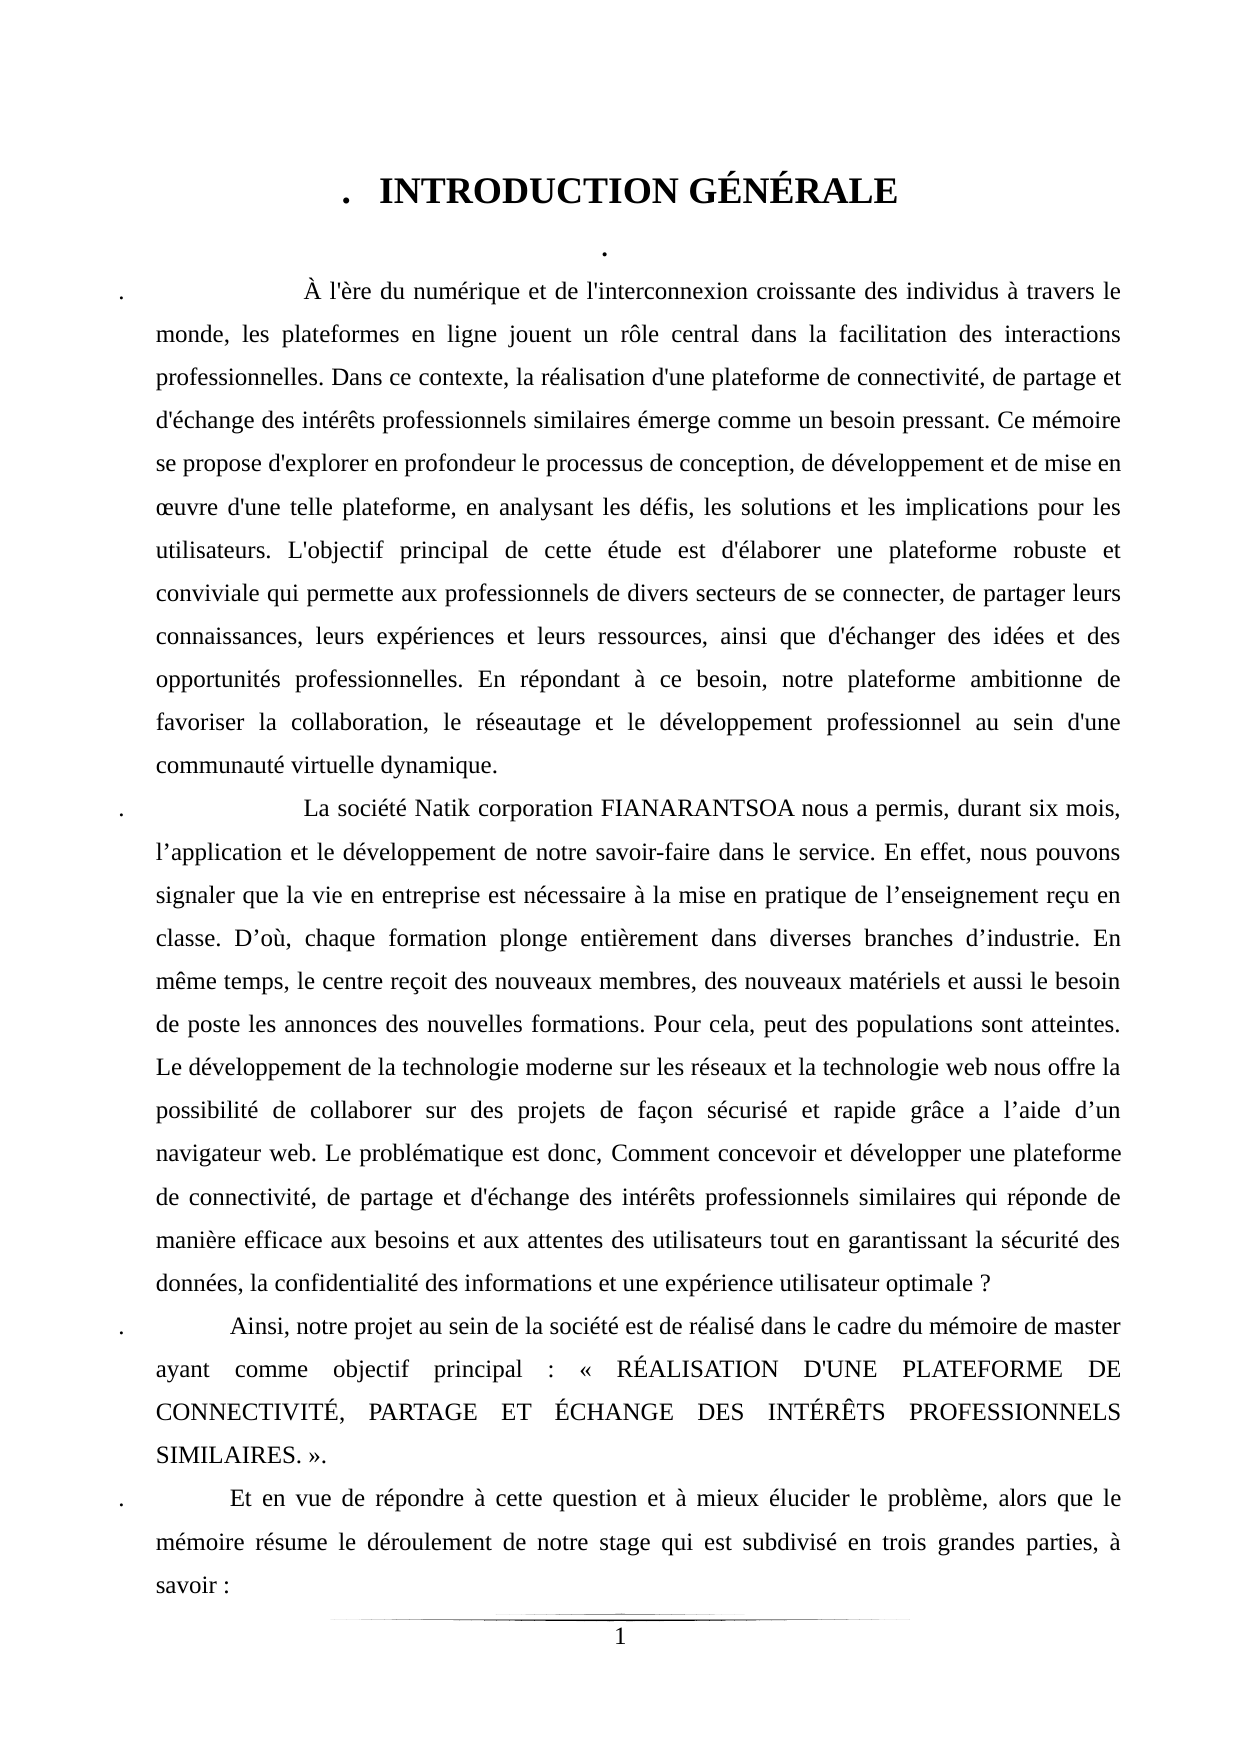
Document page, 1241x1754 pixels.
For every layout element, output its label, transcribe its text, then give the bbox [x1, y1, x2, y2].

subtitle Et en vue de répondre à cette question et à mieux élucider le problème, alors que le mémoire résume le déroulement de notre stage qui est subdivisé en trois grandes parties, à savoir : [118, 1483, 1122, 1598]
subtitle INTRODUCTION GÉNÉRALE [118, 168, 1122, 211]
subtitle La société Natik corporation FIANARANTSOA nous a permis, durant six mois, l’application et le développement de notre savoir-faire dans le service. En effet, nous pouvons signaler que la vie en entreprise est nécessaire à la mise en pratique de l’enseignement reçu en classe. D’où, chaque formation plonge entièrement dans diverses branches d’industrie. En même temps, le centre reçoit des nouveaux membres, des nouveaux matériels et aussi le besoin de poste les annonces des nouvelles formations. Pour cela, peut des populations sont atteintes. Le développement de la technologie moderne sur les réseaux et la technologie web nous offre la possibilité de collaborer sur des projets de façon sécurisé et rapide grâce a l’aide d’un navigateur web. Le problématique est donc, Comment concevoir et développer une plateforme de connectivité, de partage et d'échange des intérêts professionnels similaires qui réponde de manière efficace aux besoins et aux attentes des utilisateurs tout en garantissant la sécurité des données, la confidentialité des informations et une expérience utilisateur optimale ? [118, 793, 1122, 1297]
picture [171, 1613, 1069, 1622]
subtitle À l'ère du numérique et de l'interconnexion croissante des individus à travers le monde, les plateformes en ligne jouent un rôle central dans la facilitation des interactions professionnelles. Dans ce contexte, la réalisation d'une plateforme de connectivité, de partage et d'échange des intérêts professionnels similaires émerge comme un besoin pressant. Ce mémoire se propose d'explorer en profondeur le processus de conception, de développement et de mise en œuvre d'une telle plateforme, en analysant les défis, les solutions et les implications pour les utilisateurs. L'objectif principal de cette étude est d'élaborer une plateforme robuste et conviviale qui permette aux professionnels de divers secteurs de se connecter, de partager leurs connaissances, leurs expériences et leurs ressources, ainsi que d'échanger des idées et des opportunités professionnelles. En répondant à ce besoin, notre plateforme ambitionne de favoriser la collaboration, le réseautage et le développement professionnel au sein d'une communauté virtuelle dynamique. [118, 276, 1122, 779]
subtitle Ainsi, notre projet au sein de la société est de réalisé dans le cadre du mémoire de master ayant comme objectif principal : « RÉALISATION D'UNE PLATEFORME DE CONNECTIVITÉ, PARTAGE ET ÉCHANGE DES INTÉRÊTS PROFESSIONNELS SIMILAIRES. ». [118, 1311, 1122, 1469]
